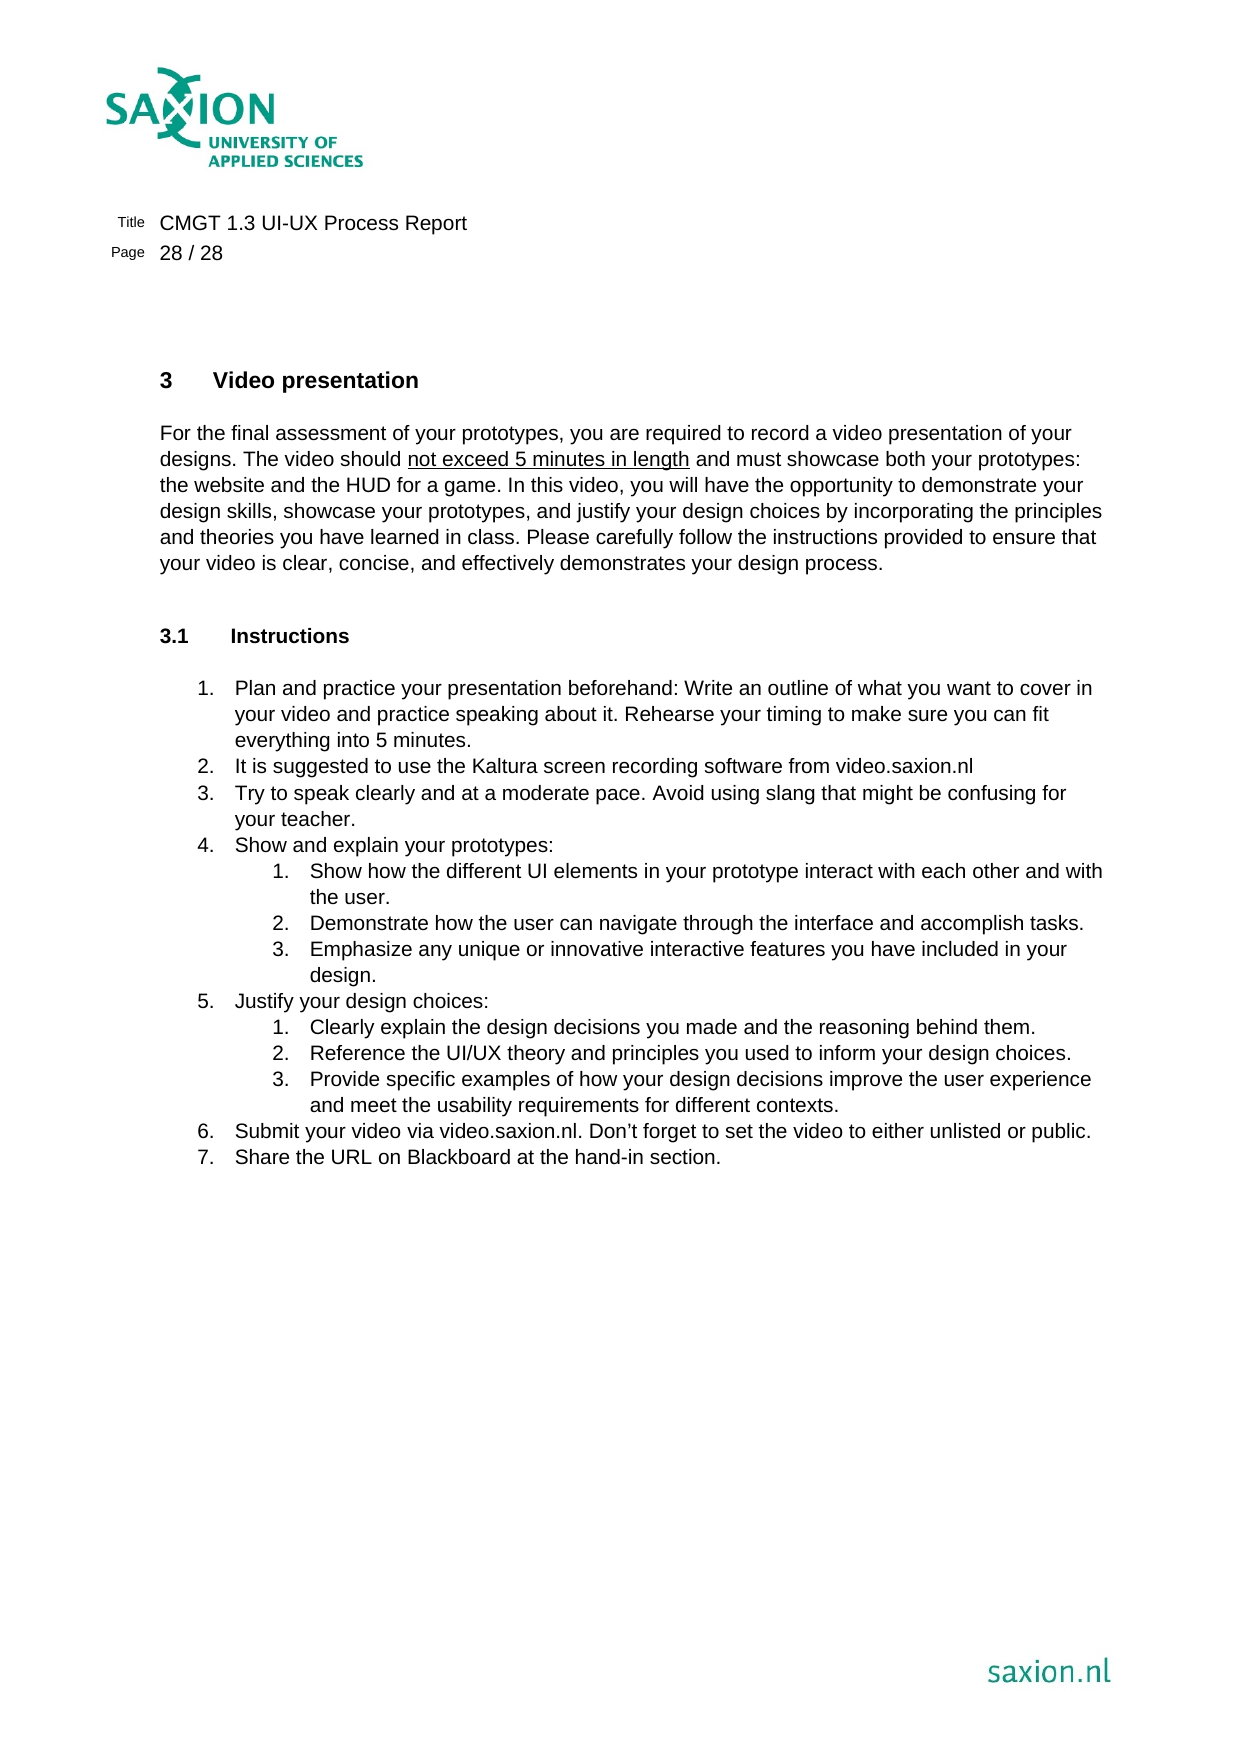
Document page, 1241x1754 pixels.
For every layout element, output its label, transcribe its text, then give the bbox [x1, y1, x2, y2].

list Try to speak clearly and at a moderate pace. Avoid using slang that might be confusing for your teacher. [197, 778, 1110, 830]
picture [0, 1632, 1241, 1754]
subtitle Video presentation [159, 367, 1110, 393]
list It is suggested to use the Kaltura screen recording software from video.saxion.nl [197, 752, 1110, 778]
picture [76, 59, 393, 178]
list Demonstrate how the user can navigate through the interface and accomplish tasks. [272, 908, 1110, 934]
list Plan and practice your presentation beforehand: Write an outline of what you want to cover in your video and practice speaking about it. Rehearse your timing to make sure you can fit everything into 5 minutes. [197, 674, 1110, 752]
list Show and explain your prototypes: [197, 830, 1110, 856]
list Emphasize any unique or innovative interactive features you have included in your design. [272, 934, 1110, 987]
list Provide specific examples of how your design decisions improve the user experience and meet the usability requirements for different contexts. [272, 1065, 1110, 1117]
text For the final assessment of your prototypes, you are required to record a video presentation of your designs. The video should not exceed 5 minutes in length and must showcase both your prototypes: the website and the HUD for a game. In this video, you will have the opportunity to demonstrate your design skills, showcase your prototypes, and justify your design choices by incorporating the principles and theories you have learned in class. Please carefully follow the instructions provided to ensure that your video is clear, concise, and effectively demonstrates your design process. [159, 419, 1110, 575]
list Clearly explain the design decisions you made and the reasoning behind them. [272, 1013, 1110, 1039]
list Submit your video via video.saxion.nl. Don’t forget to set the video to either unlisted or public. [197, 1117, 1110, 1143]
list Reference the UI/UX theory and principles you used to inform your design choices. [272, 1039, 1110, 1065]
subtitle Instructions [159, 622, 1110, 648]
list Share the URL on Blackboard at the hand-in section. [197, 1143, 1110, 1169]
list Justify your design choices: [197, 987, 1110, 1013]
list Show how the different UI elements in your prototype interact with each other and with the user. [272, 856, 1110, 908]
